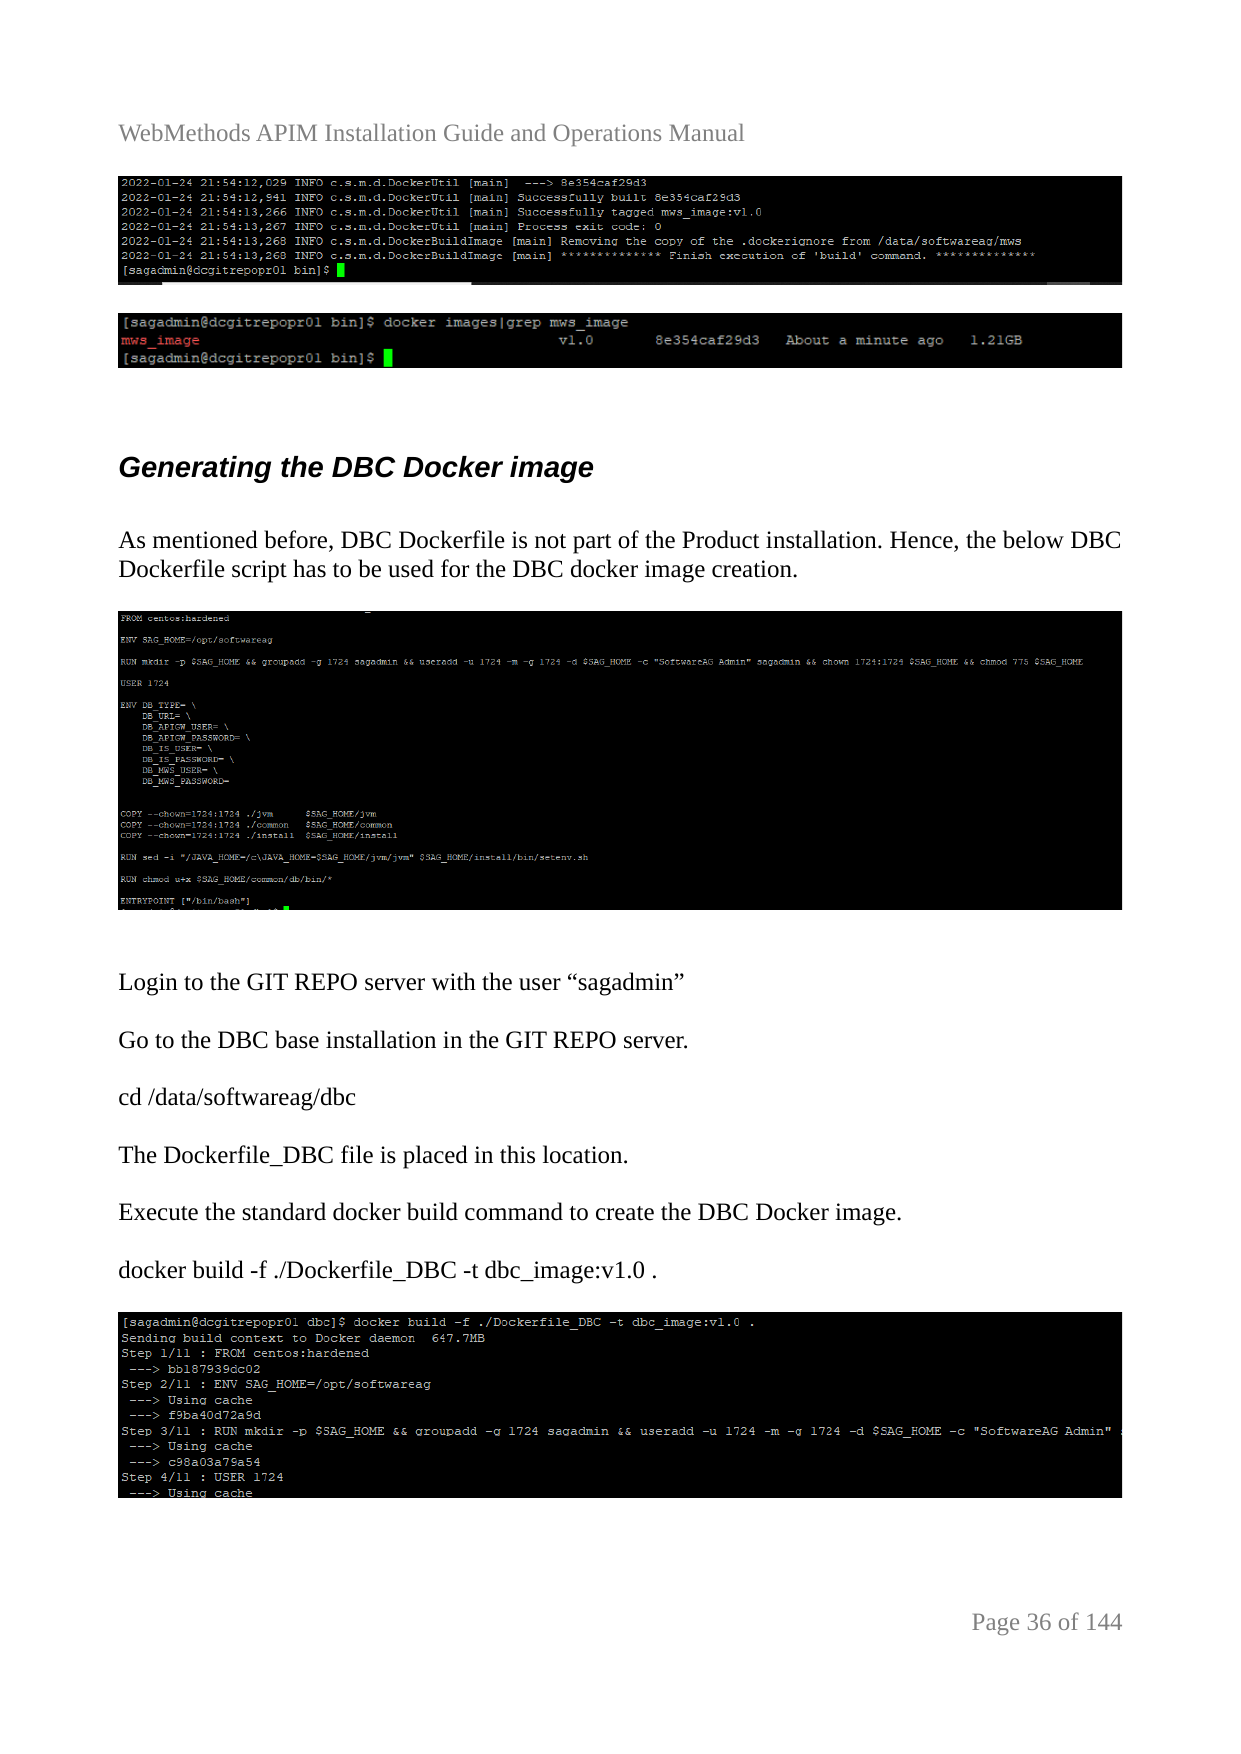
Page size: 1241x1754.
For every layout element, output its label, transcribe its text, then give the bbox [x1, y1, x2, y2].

picture [118, 313, 1123, 368]
text Go to the DBC base installation in the GIT REPO server. [118, 1025, 1122, 1054]
picture [118, 611, 1123, 910]
picture [118, 176, 1123, 285]
picture [118, 1312, 1123, 1498]
subtitle Generating the DBC Docker image [118, 450, 1122, 484]
text Execute the standard docker build command to create the DBC Docker image. [118, 1197, 1122, 1226]
text The Dockerfile_DBC file is placed in this location. [118, 1140, 1122, 1169]
text As mentioned before, DBC Dockerfile is not part of the Product installation. Hence, the below DBC Dockerfile script has to be used for the DBC docker image creation. [118, 525, 1122, 582]
text cd /data/softwareag/dbc [118, 1082, 1122, 1111]
text Login to the GIT REPO server with the user “sagadmin” [118, 967, 1122, 996]
text docker build -f ./Dockerfile_DBC -t dbc_image:v1.0 . [118, 1255, 1122, 1284]
